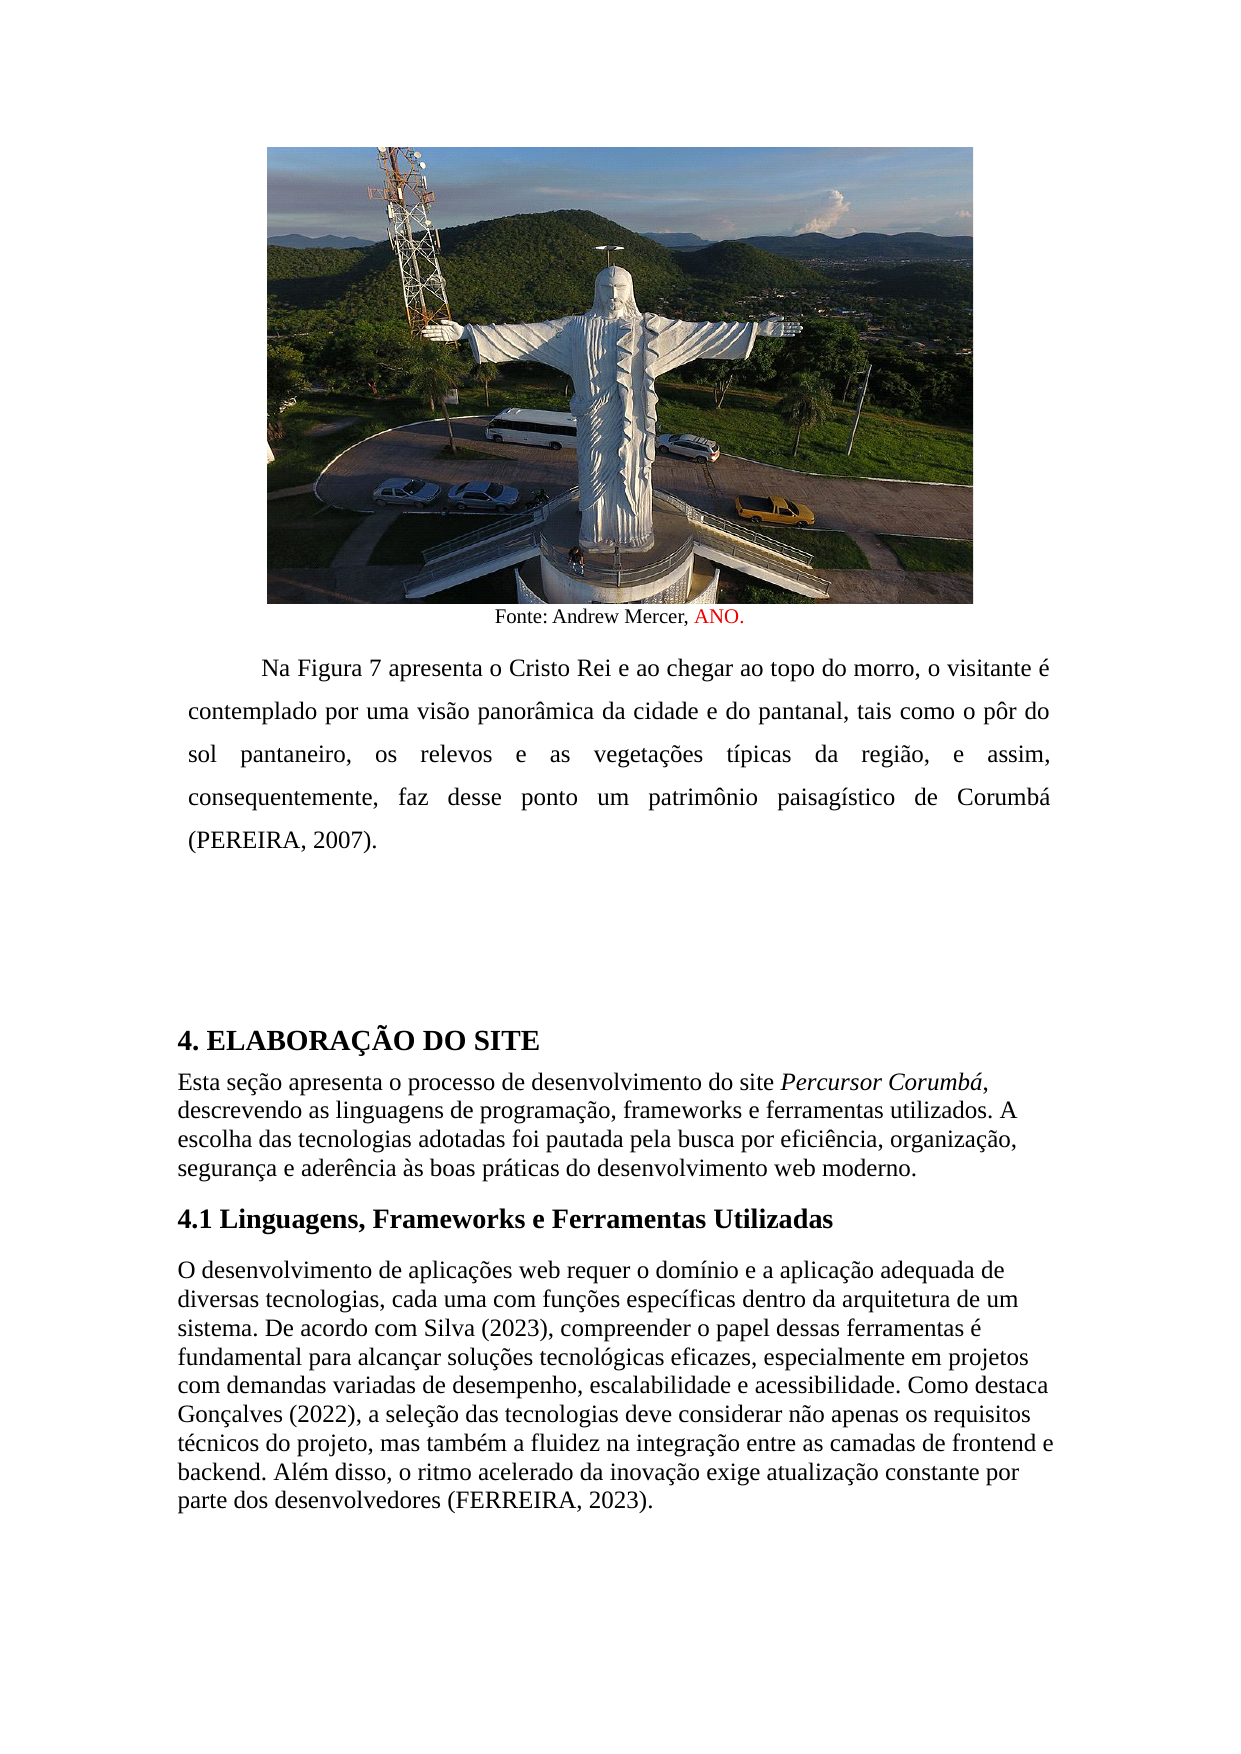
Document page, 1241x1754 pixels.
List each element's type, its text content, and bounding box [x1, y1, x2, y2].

text Esta seção apresenta o processo de desenvolvimento do site Percursor Corumbá, descrevendo as linguagens de programação, frameworks e ferramentas utilizados. A escolha das tecnologias adotadas foi pautada pela busca por eficiência, organização, segurança e aderência às boas práticas do desenvolvimento web moderno. [177, 1067, 1063, 1182]
subtitle 4.1 Linguagens, Frameworks e Ferramentas Utilizadas [177, 1202, 1063, 1235]
text O desenvolvimento de aplicações web requer o domínio e a aplicação adequada de diversas tecnologias, cada uma com funções específicas dentro da arquitetura de um sistema. De acordo com Silva (2023), compreender o papel dessas ferramentas é fundamental para alcançar soluções tecnológicas eficazes, especialmente em projetos com demandas variadas de desempenho, escalabilidade e acessibilidade. Como destaca Gonçalves (2022), a seleção das tecnologias deve considerar não apenas os requisitos técnicos do projeto, mas também a fluidez na integração entre as camadas de frontend e backend. Além disso, o ritmo acelerado da inovação exige atualização constante por parte dos desenvolvedores (FERREIRA, 2023). [177, 1256, 1063, 1514]
text 4. ELABORAÇÃO DO SITE [177, 1023, 1063, 1056]
text Na Figura 7 apresenta o Cristo Rei e ao chegar ao topo do morro, o visitante é contemplado por uma visão panorâmica da cidade e do pantanal, tais como o pôr do sol pantaneiro, os relevos e as vegetações típicas da região, e assim, consequentemente, faz desse ponto um patrimônio paisagístico de Corumbá (PEREIRA, 2007). [188, 653, 1051, 854]
text Fonte: Andrew Mercer, ANO. [205, 604, 1034, 628]
